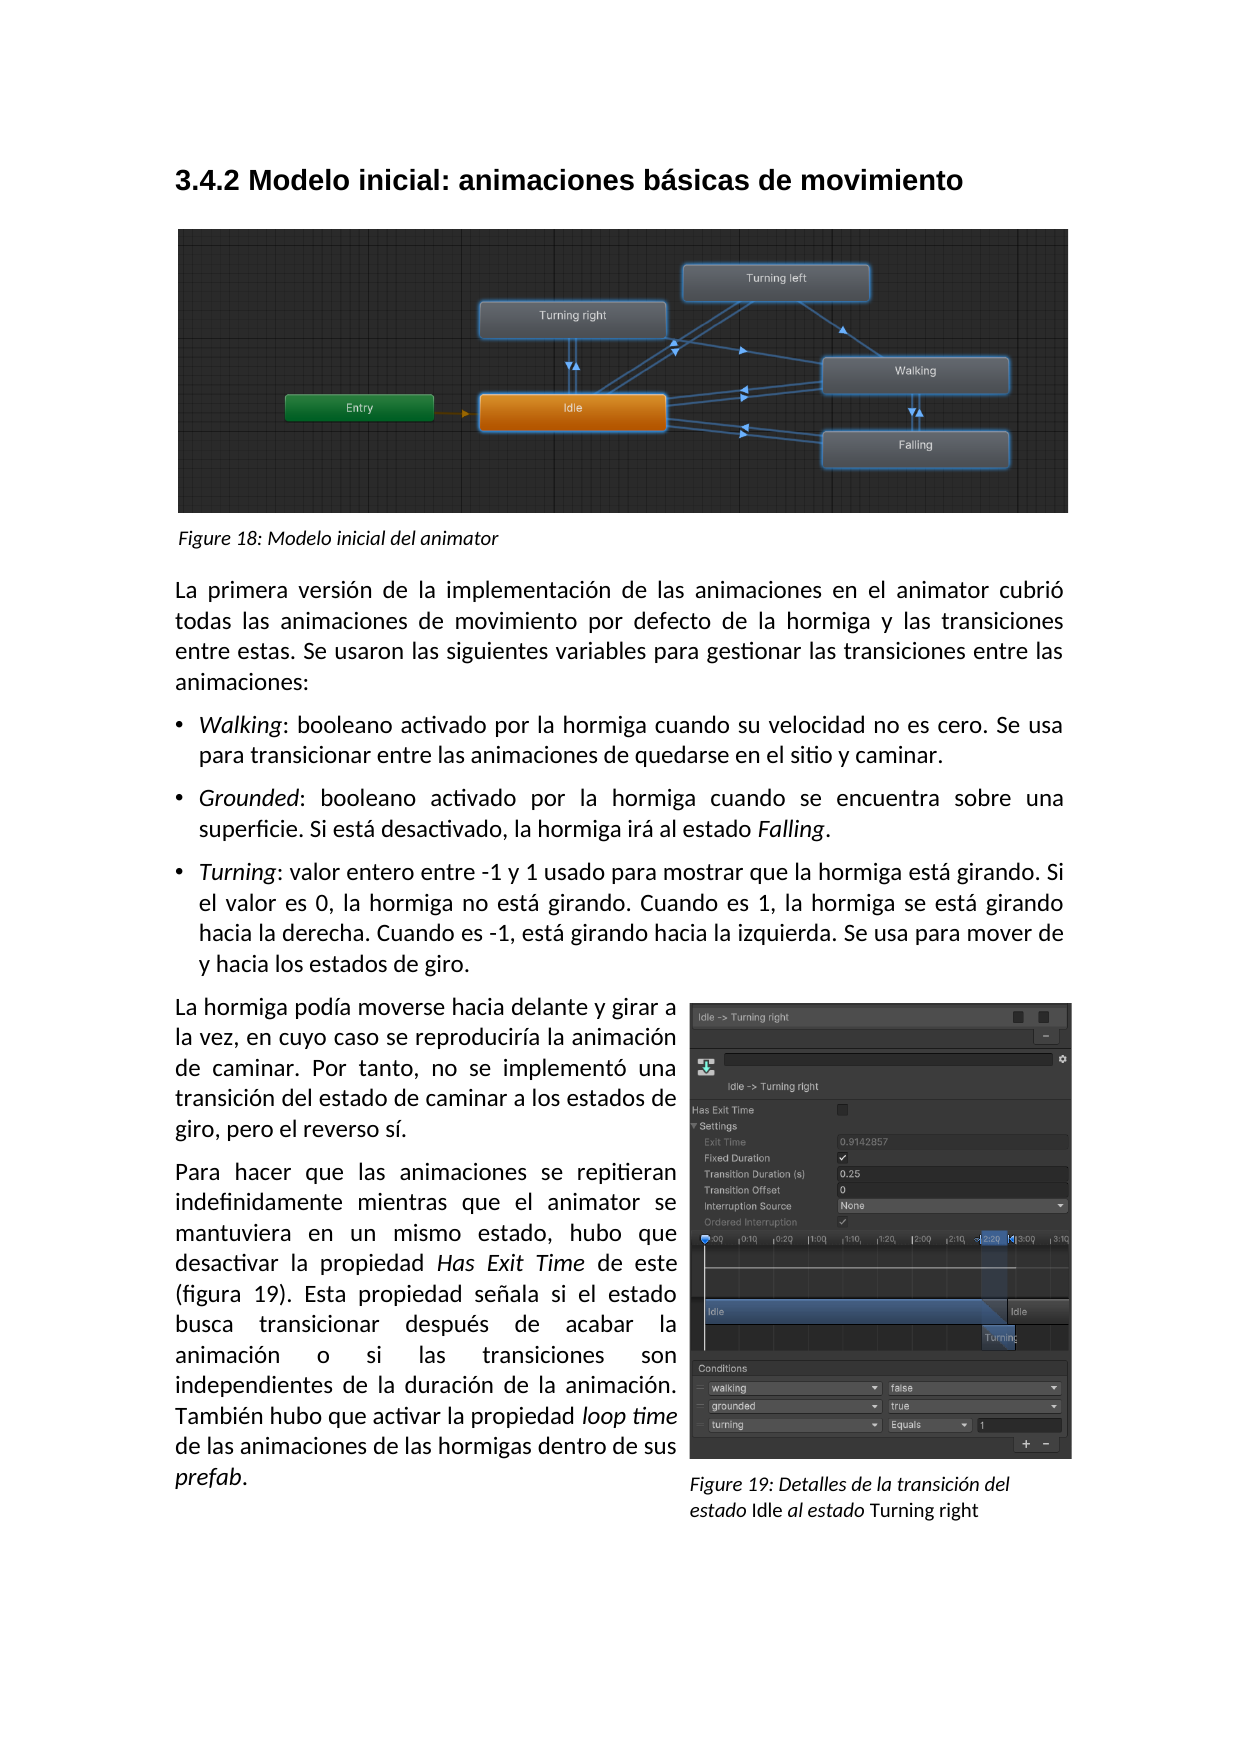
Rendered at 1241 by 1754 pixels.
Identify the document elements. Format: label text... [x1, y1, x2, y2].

text Figure 19: Detalles de la transición del estado Idle al estado Turning right [689, 1459, 1072, 1522]
text La hormiga podía moverse hacia delante y girar a la vez, en cuyo caso se reproduciría la animación de caminar. Por tanto, no se implementó una transición del estado de caminar a los estados de giro, pero el reverso sí. [175, 991, 1072, 1143]
text La primera versión de la implementación de las animaciones en el animator cubrió todas las animaciones de movimiento por defecto de la hormiga y las transiciones entre estas. Se usaron las siguientes variables para gestionar las transiciones entre las animaciones: [175, 208, 1068, 697]
picture [178, 229, 1069, 513]
list Turning: valor entero entre -1 y 1 usado para mostrar que la hormiga está girando. Si el valor es 0, la hormiga no está girando. Cuando es 1, la hormiga se está girando hacia la derecha. Cuando es -1, está girando hacia la izquierda. Se usa para mover de y hacia los estados de giro. [175, 856, 1065, 978]
picture [689, 1003, 1072, 1459]
subtitle Modelo inicial: animaciones básicas de movimiento [175, 162, 1065, 196]
list Walking: booleano activado por la hormiga cuando su velocidad no es cero. Se usa para transicionar entre las animaciones de quedarse en el sitio y caminar. [175, 709, 1065, 770]
text Para hacer que las animaciones se repitieran indefinidamente mientras que el animator se mantuviera en un mismo estado, hubo que desactivar la propiedad Has Exit Time de este (figura 19). Esta propiedad señala si el estado busca transicionar después de acabar la animación o si las transiciones son independientes de la duración de la animación. También hubo que activar la propiedad loop time de las animaciones de las hormigas dentro de sus prefab. [175, 1156, 689, 1492]
text Figure 18: Modelo inicial del animator [178, 513, 1068, 550]
list Grounded: booleano activado por la hormiga cuando se encuentra sobre una superficie. Si está desactivado, la hormiga irá al estado Falling. [175, 783, 1065, 844]
